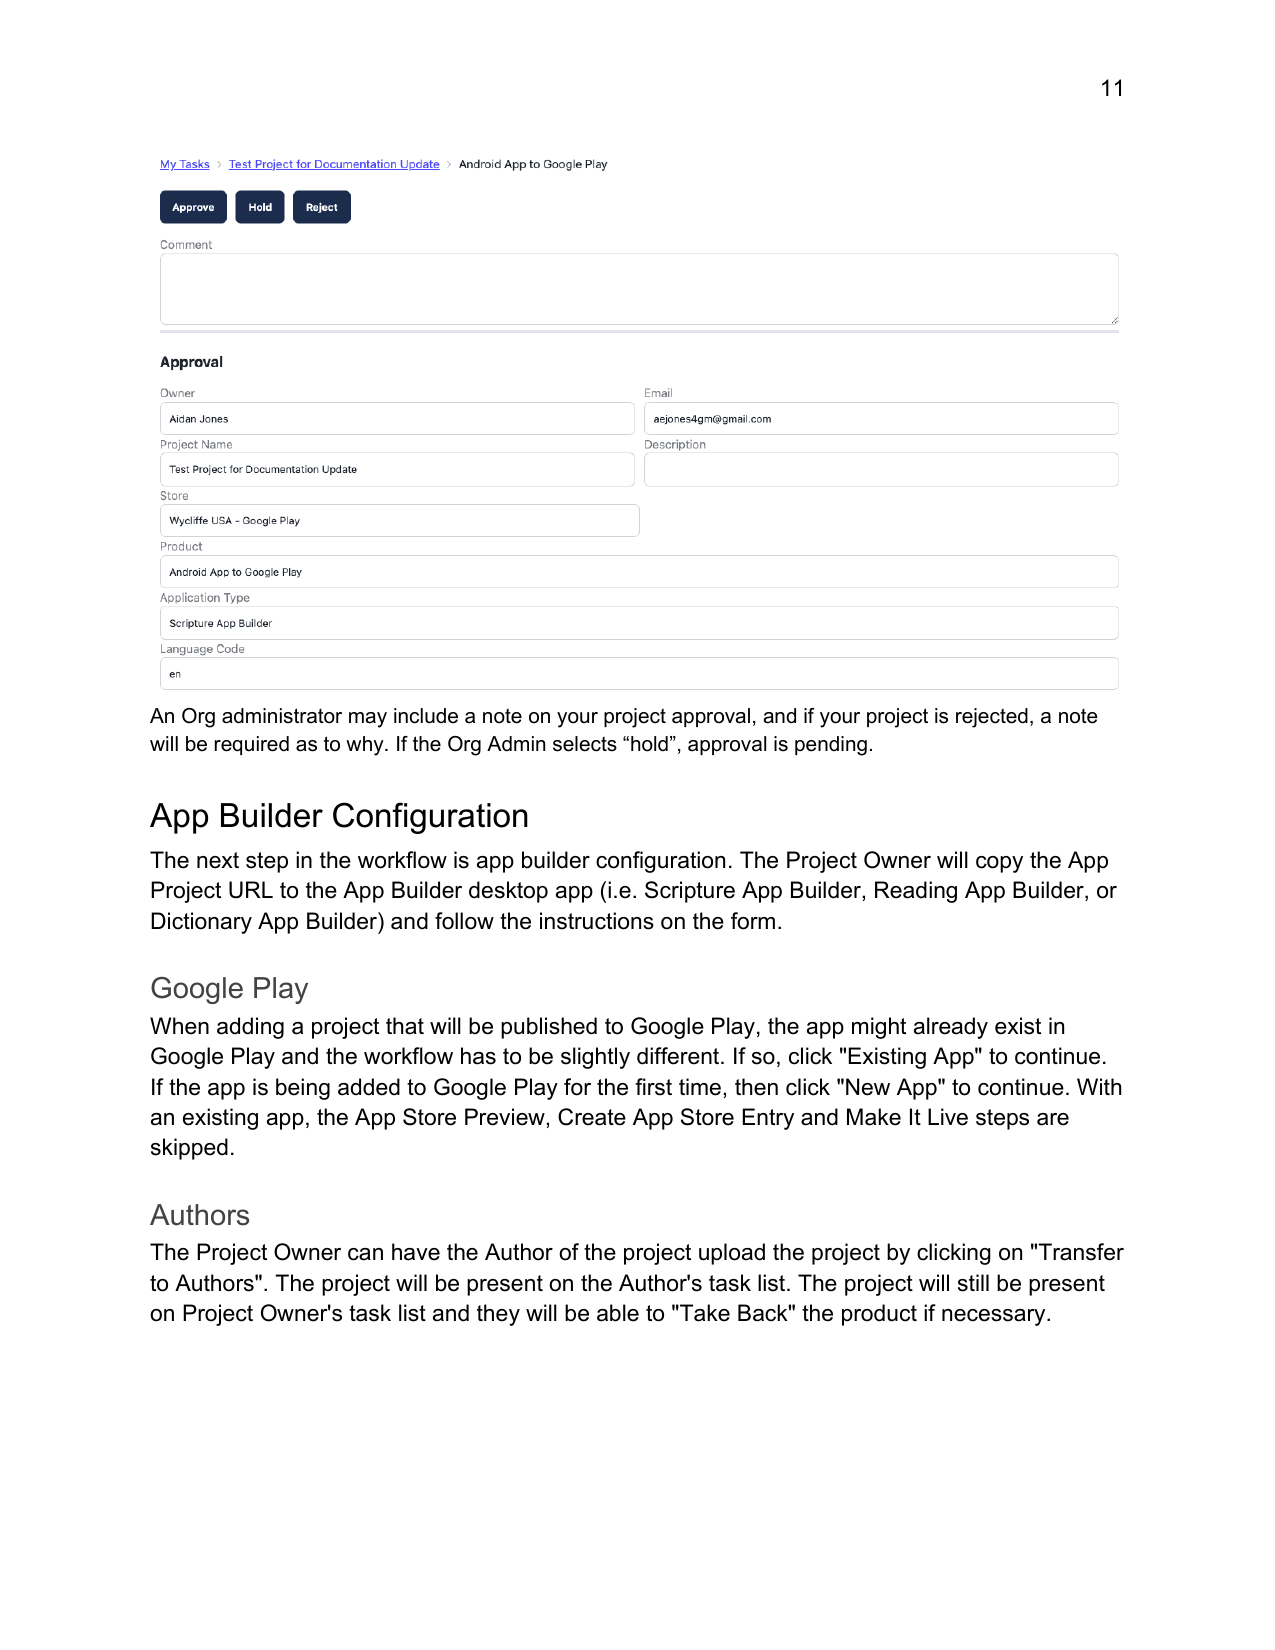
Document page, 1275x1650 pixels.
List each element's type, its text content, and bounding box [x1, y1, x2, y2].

picture [150, 150, 1125, 700]
subtitle Google Play [150, 971, 1125, 1005]
subtitle Authors [150, 1197, 1125, 1231]
text When adding a project that will be published to Google Play, the app might already exist in Google Play and the workflow has to be slightly different. If so, click "Existing App" to continue. If the app is being added to Google Play for the first time, then click "New App" to continue. With an existing app, the App Store Preview, Create App Store Entry and Make It Live steps are skipped. [150, 1013, 1125, 1160]
subtitle App Builder Configuration [150, 796, 1125, 835]
text The Project Owner can have the Author of the project upload the project by clicking on "Transfer to Authors". The project will be present on the Author's task list. The project will still be present on Project Owner's task list and they will be able to "Take Back" the product if necessary. [150, 1239, 1125, 1326]
text An Org administrator may include a note on your project approval, and if your project is rejected, a note will be required as to why. If the Org Admin selects “hold”, approval is pending. [150, 704, 1125, 755]
text The next step in the workflow is app builder configuration. The Project Owner will copy the App Project URL to the App Builder desktop app (i.e. Scripture App Builder, Reading App Builder, or Dictionary App Builder) and follow the instructions on the form. [150, 847, 1125, 934]
